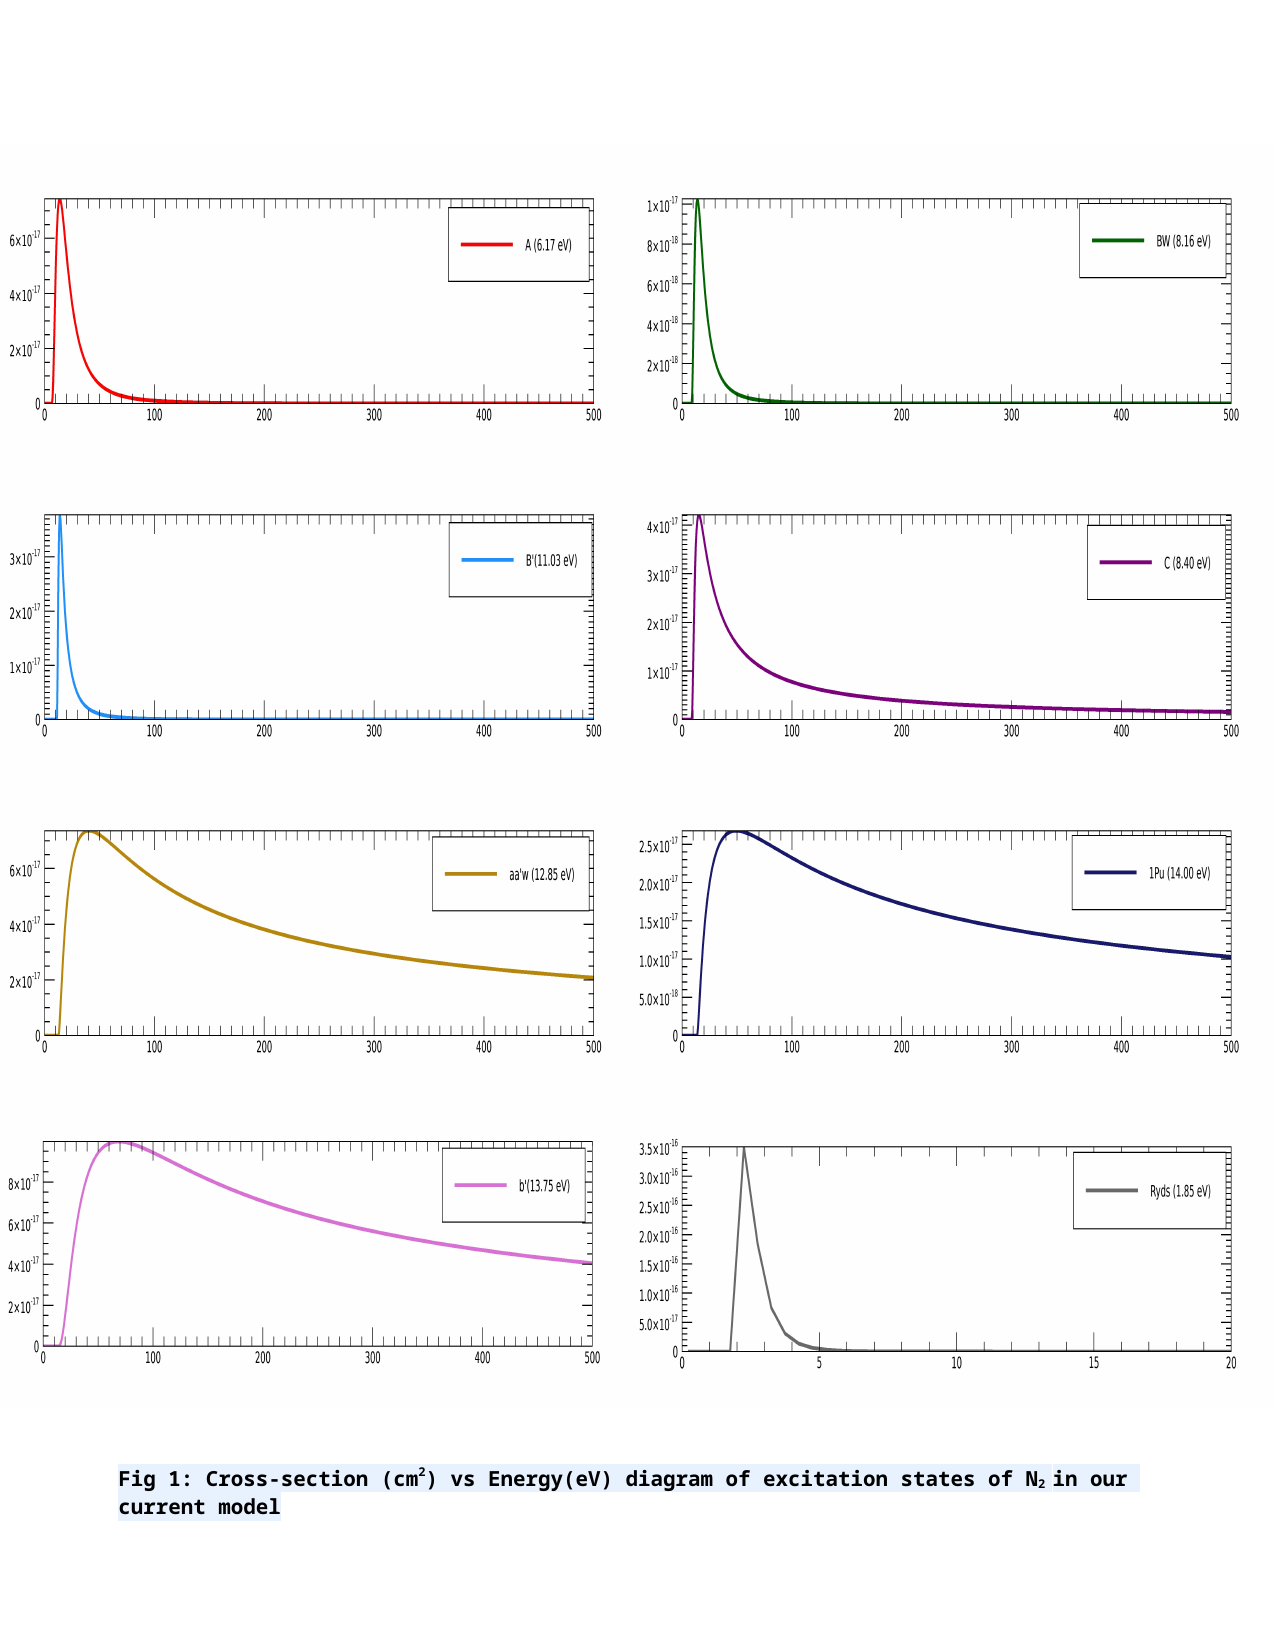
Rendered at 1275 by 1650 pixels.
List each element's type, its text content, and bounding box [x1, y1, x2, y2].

text Fig 1: Cross-section (cm2) vs Energy(eV) diagram of excitation states of N2 in our current model [118, 1464, 1157, 1521]
picture [0, 143, 1275, 1407]
